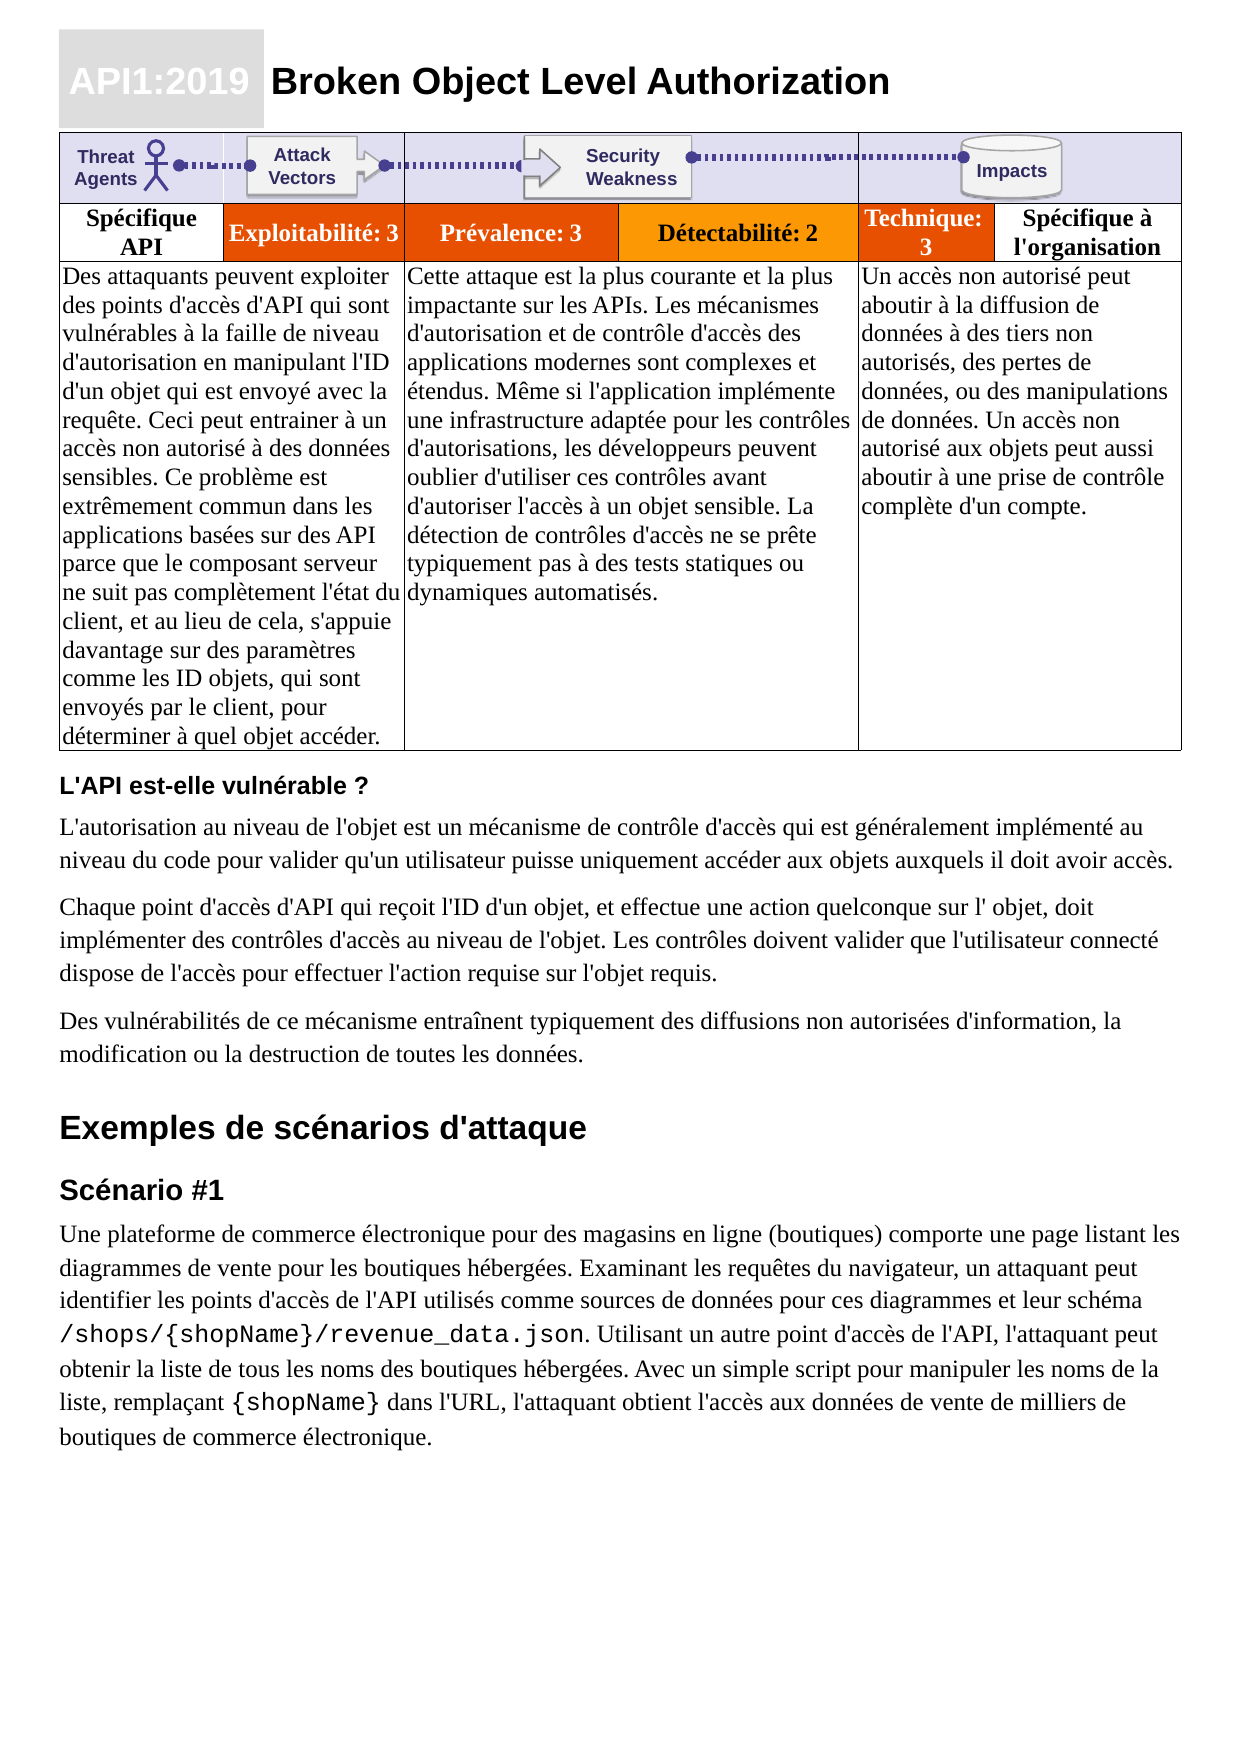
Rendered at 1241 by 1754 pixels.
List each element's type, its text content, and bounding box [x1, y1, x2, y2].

subtitle Exemples de scénarios d'attaque [59, 1108, 1181, 1146]
table_cell Détectabilité: 2 [619, 204, 858, 261]
text Une plateforme de commerce électronique pour des magasins en ligne (boutiques) comporte une page listant les diagrammes de vente pour les boutiques hébergées. Examinant les requêtes du navigateur, un attaquant peut identifier les points d'accès de l'API utilisés comme sources de données pour ces diagrammes et leur schéma /shops/{shopName}/revenue_data.json. Utilisant un autre point d'accès de l'API, l'attaquant peut obtenir la liste de tous les noms des boutiques hébergées. Avec un simple script pour manipuler les noms de la liste, remplaçant {shopName} dans l'URL, l'attaquant obtient l'accès aux données de vente de milliers de boutiques de commerce électronique. [59, 1219, 1181, 1451]
table_cell Spécifique API [60, 204, 223, 261]
subtitle L'API est-elle vulnérable ? [59, 771, 1181, 799]
table_header [224, 133, 404, 203]
table_header [618, 133, 858, 203]
table_cell Des attaquants peuvent exploiter des points d'accès d'API qui sont vulnérables à la faille de niveau d'autorisation en manipulant l'ID d'un objet qui est envoyé avec la requête. Ceci peut entrainer à un accès non autorisé à des données sensibles. Ce problème est extrêmement commun dans les applications basées sur des API parce que le composant serveur ne suit pas complètement l'état du client, et au lieu de cela, s'appuie davantage sur des paramètres comme les ID objets, qui sont envoyés par le client, pour déterminer à quel objet accéder. [60, 262, 404, 750]
text L'autorisation au niveau de l'objet est un mécanisme de contrôle d'accès qui est généralement implémenté au niveau du code pour valider qu'un utilisateur puisse uniquement accéder aux objets auxquels il doit avoir accès. [59, 812, 1181, 874]
table_header [405, 133, 618, 203]
text Chaque point d'accès d'API qui reçoit l'ID d'un objet, et effectue une action quelconque sur l' objet, doit implémenter des contrôles d'accès au niveau de l'objet. Les contrôles doivent valider que l'utilisateur connecté dispose de l'accès pour effectuer l'action requise sur l'objet requis. [59, 892, 1181, 987]
subtitle Scénario #1 [59, 1173, 1181, 1207]
table_header [994, 133, 1181, 203]
table_header [859, 133, 994, 203]
table_cell Un accès non autorisé peut aboutir à la diffusion de données à des tiers non autorisés, des pertes de données, ou des manipulations de données. Un accès non autorisé aux objets peut aussi aboutir à une prise de contrôle complète d'un compte. [859, 262, 1181, 750]
table_cell Technique: 3 [859, 204, 994, 261]
table_header [60, 133, 223, 203]
text Des vulnérabilités de ce mécanisme entraînent typiquement des diffusions non autorisées d'information, la modification ou la destruction de toutes les données. [59, 1006, 1181, 1068]
table_cell Spécifique à l'organisation [995, 204, 1181, 261]
table_cell Prévalence: 3 [405, 204, 618, 261]
table_cell Cette attaque est la plus courante et la plus impactante sur les APIs. Les mécanismes d'autorisation et de contrôle d'accès des applications modernes sont complexes et étendus. Même si l'application implémente une infrastructure adaptée pour les contrôles d'autorisations, les développeurs peuvent oublier d'utiliser ces contrôles avant d'autoriser l'accès à un objet sensible. La détection de contrôles d'accès ne se prête typiquement pas à des tests statiques ou dynamiques automatisés. [405, 262, 858, 750]
table_cell Exploitabilité: 3 [224, 204, 404, 261]
